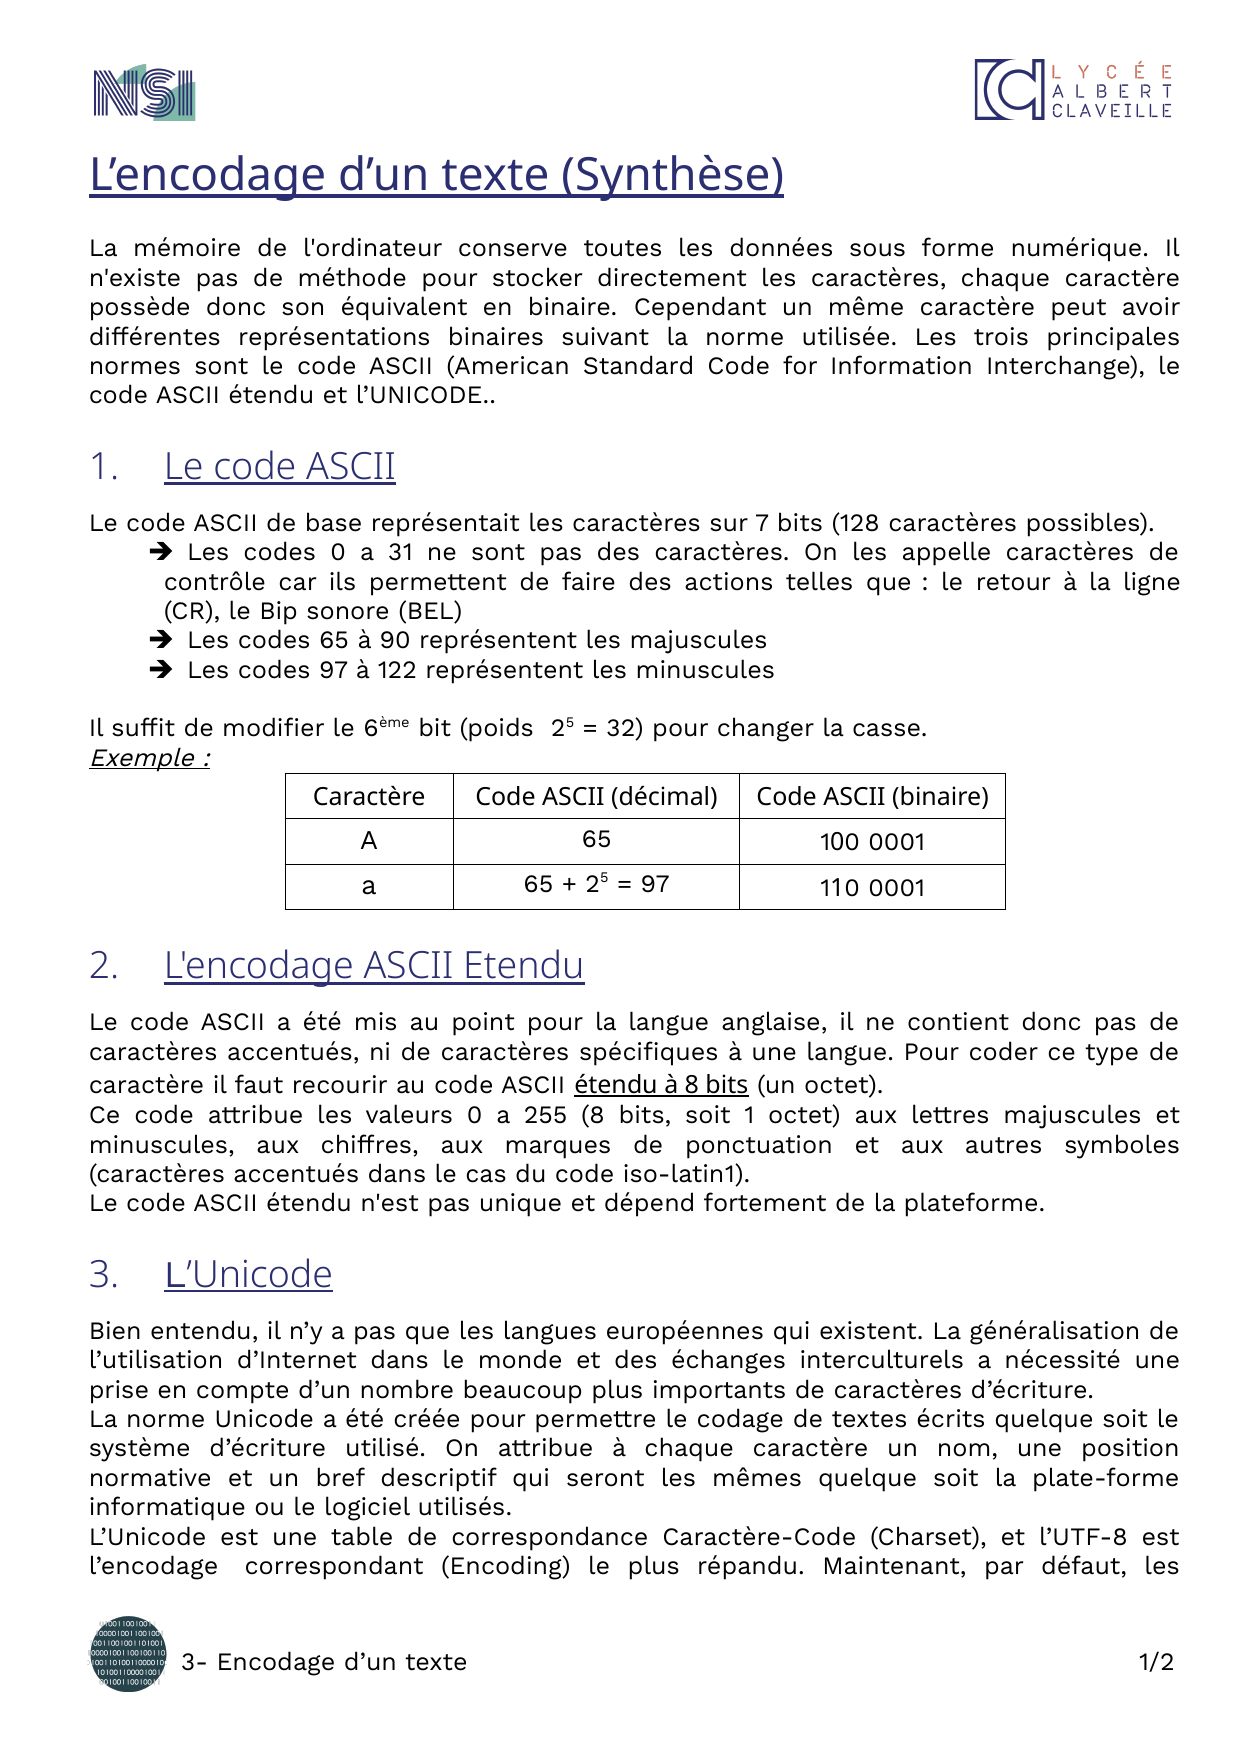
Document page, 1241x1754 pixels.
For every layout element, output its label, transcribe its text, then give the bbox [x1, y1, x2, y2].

table_cell 110 0001 [740, 865, 1005, 909]
subtitle L’encodage d’un texte (Synthèse) [88, 142, 1181, 204]
table_cell A [286, 819, 453, 864]
picture [974, 59, 1172, 120]
text La mémoire de l'ordinateur conserve toutes les données sous forme numérique. Il n'existe pas de méthode pour stocker directement les caractères, chaque caractère possède donc son équivalent en binaire. Cependant un même caractère peut avoir différentes représentations binaires suivant la norme utilisée. Les trois principales normes sont le code ASCII (American Standard Code for Information Interchange), le code ASCII étendu et l’UNICODE.. [88, 233, 1181, 410]
text Il suffit de modifier le 6ème bit (poids 25 = 32) pour changer la casse. [88, 714, 1181, 743]
list Les codes 0 a 31 ne sont pas des caractères. On les appelle caractères de contrôle car ils permettent de faire des actions telles que : le retour à la ligne (CR), le Bip sonore (BEL) [148, 537, 1181, 626]
text Exemple : [88, 743, 1181, 772]
list Les codes 65 à 90 représentent les majuscules [148, 626, 1181, 655]
table_cell a [286, 865, 453, 909]
list Les codes 97 à 122 représentent les minuscules [148, 655, 1181, 684]
table_header Code ASCII (binaire) [740, 774, 1005, 818]
text Le code ASCII a été mis au point pour la langue anglaise, il ne contient donc pas de caractères accentués, ni de caractères spécifiques à une langue. Pour coder ce type de caractère il faut recourir au code ASCII étendu à 8 bits (un octet). [88, 1008, 1181, 1100]
subtitle L’Unicode [88, 1247, 1181, 1298]
table_cell 65 [454, 819, 739, 864]
text Le code ASCII de base représentait les caractères sur 7 bits (128 caractères possibles). [88, 508, 1181, 537]
subtitle Le code ASCII [88, 439, 1181, 490]
picture [94, 64, 196, 121]
subtitle L'encodage ASCII Etendu [88, 939, 1181, 990]
table_header Code ASCII (décimal) [454, 774, 739, 818]
table_header Caractère [286, 774, 453, 818]
text Bien entendu, il n’y a pas que les langues européennes qui existent. La généralisation de l’utilisation d’Internet dans le monde et des échanges interculturels a nécessité une prise en compte d’un nombre beaucoup plus importants de caractères d’écriture. [88, 1316, 1181, 1404]
text La norme Unicode a été créée pour permettre le codage de textes écrits quelque soit le système d’écriture utilisé. On attribue à chaque caractère un nom, une position normative et un bref descriptif qui seront les mêmes quelque soit la plate-forme informatique ou le logiciel utilisés. [88, 1404, 1181, 1522]
text Le code ASCII étendu n'est pas unique et dépend fortement de la plateforme. [88, 1188, 1181, 1218]
text L’Unicode est une table de correspondance Caractère-Code (Charset), et l’UTF-8 est l’encodage correspondant (Encoding) le plus répandu. Maintenant, par défaut, les [88, 1522, 1181, 1581]
text Ce code attribue les valeurs 0 a 255 (8 bits, soit 1 octet) aux lettres majuscules et minuscules, aux chiffres, aux marques de ponctuation et aux autres symboles (caractères accentués dans le cas du code iso-latin1). [88, 1100, 1181, 1188]
picture [87, 1616, 168, 1692]
table_cell 65 + 25 = 97 [454, 865, 739, 909]
table_cell 100 0001 [740, 819, 1005, 864]
